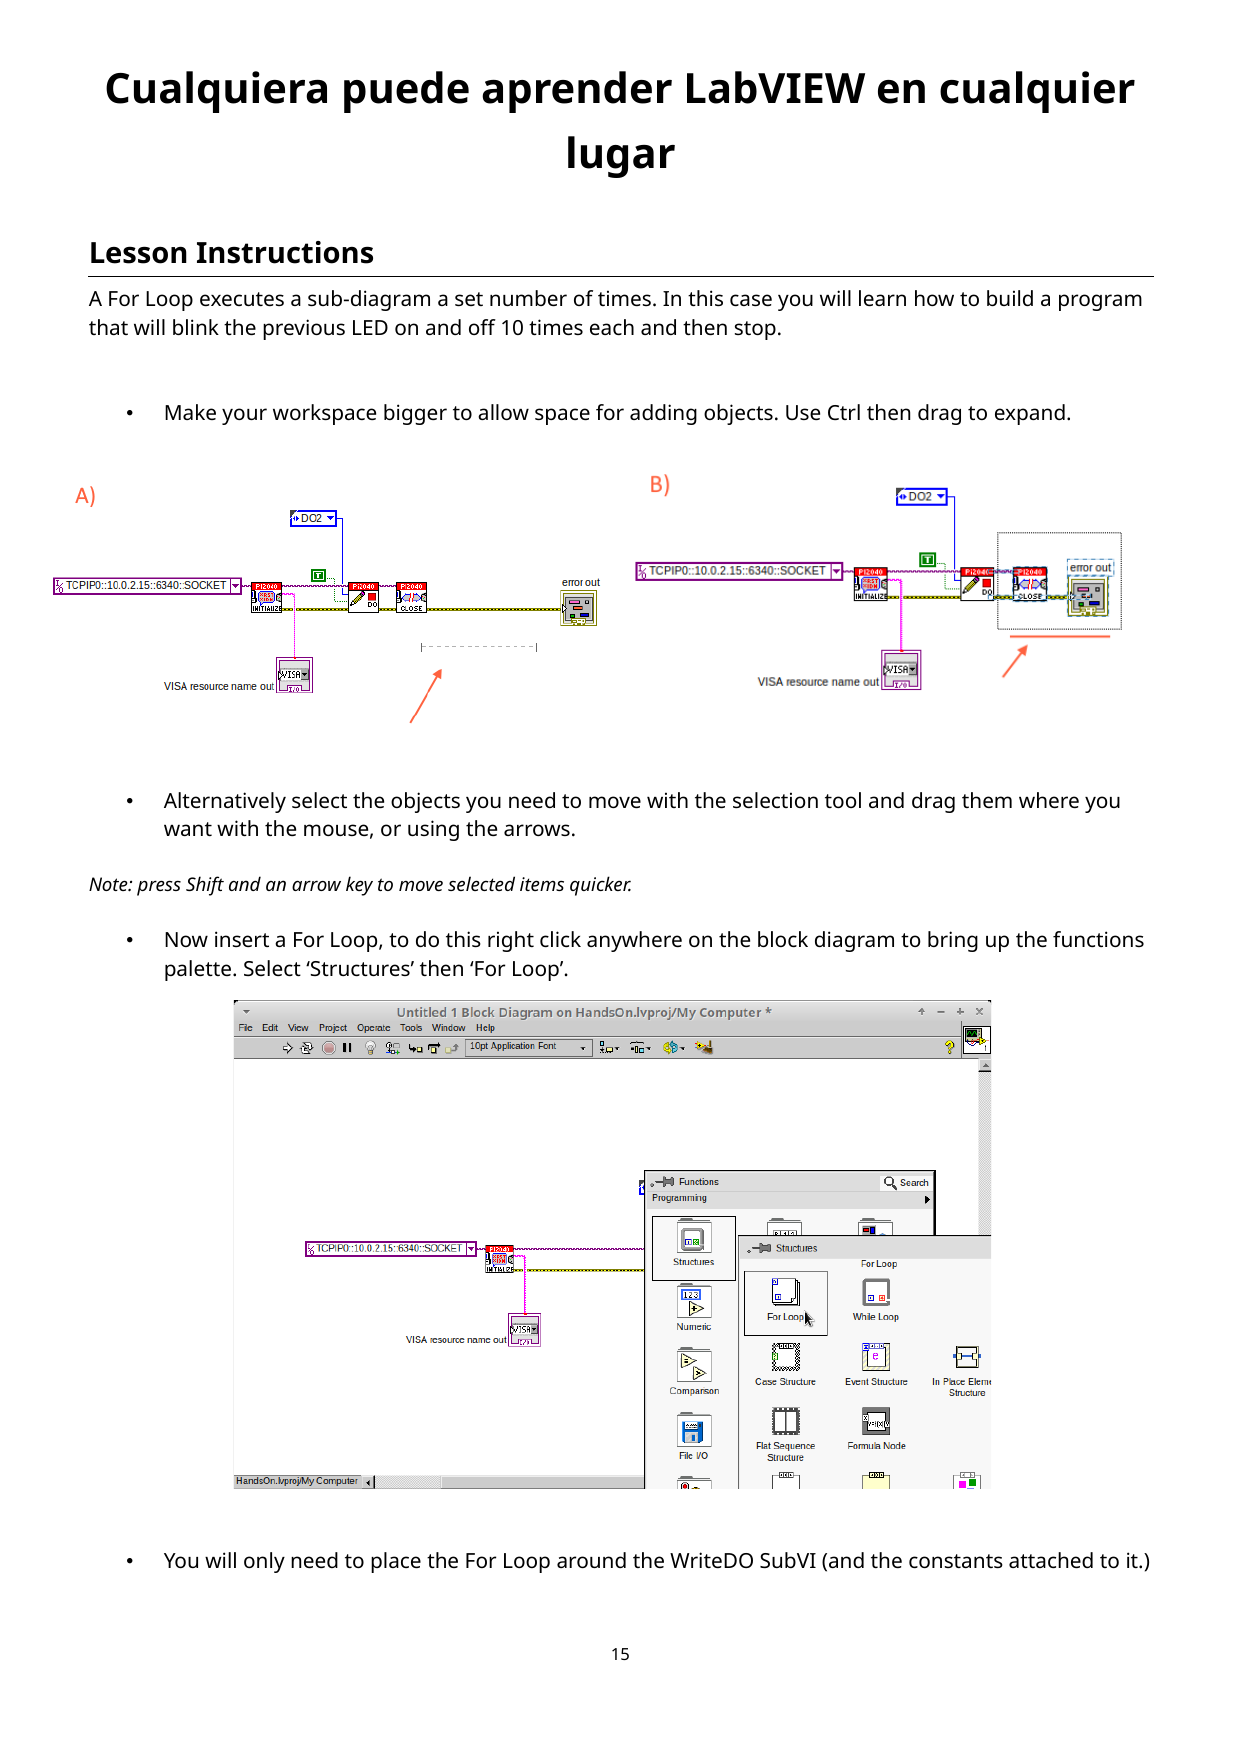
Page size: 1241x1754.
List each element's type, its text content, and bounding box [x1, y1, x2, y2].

picture [626, 455, 1135, 707]
list You will only need to place the For Loop around the WriteDO SubVI (and the constants attached to it.) [126, 1546, 1152, 1574]
picture [51, 462, 605, 729]
picture [233, 1000, 992, 1489]
text Note: press Shift and an arrow key to move selected items quicker. [88, 871, 1152, 897]
subtitle Lesson Instructions [88, 232, 1152, 272]
text A For Loop executes a sub-diagram a set number of times. In this case you will learn how to build a program that will blink the previous LED on and off 10 times each and then stop. [88, 284, 1152, 341]
list Alternatively select the objects you need to move with the selection tool and drag them where you want with the mouse, or using the arrows. [126, 786, 1152, 843]
list Make your workspace bigger to allow space for adding objects. Use Ctrl then drag to expand. [126, 398, 1152, 427]
list Now insert a For Loop, to do this right click anywhere on the block diagram to bring up the functions palette. Select ‘Structures’ then ‘For Loop’. [126, 925, 1152, 982]
